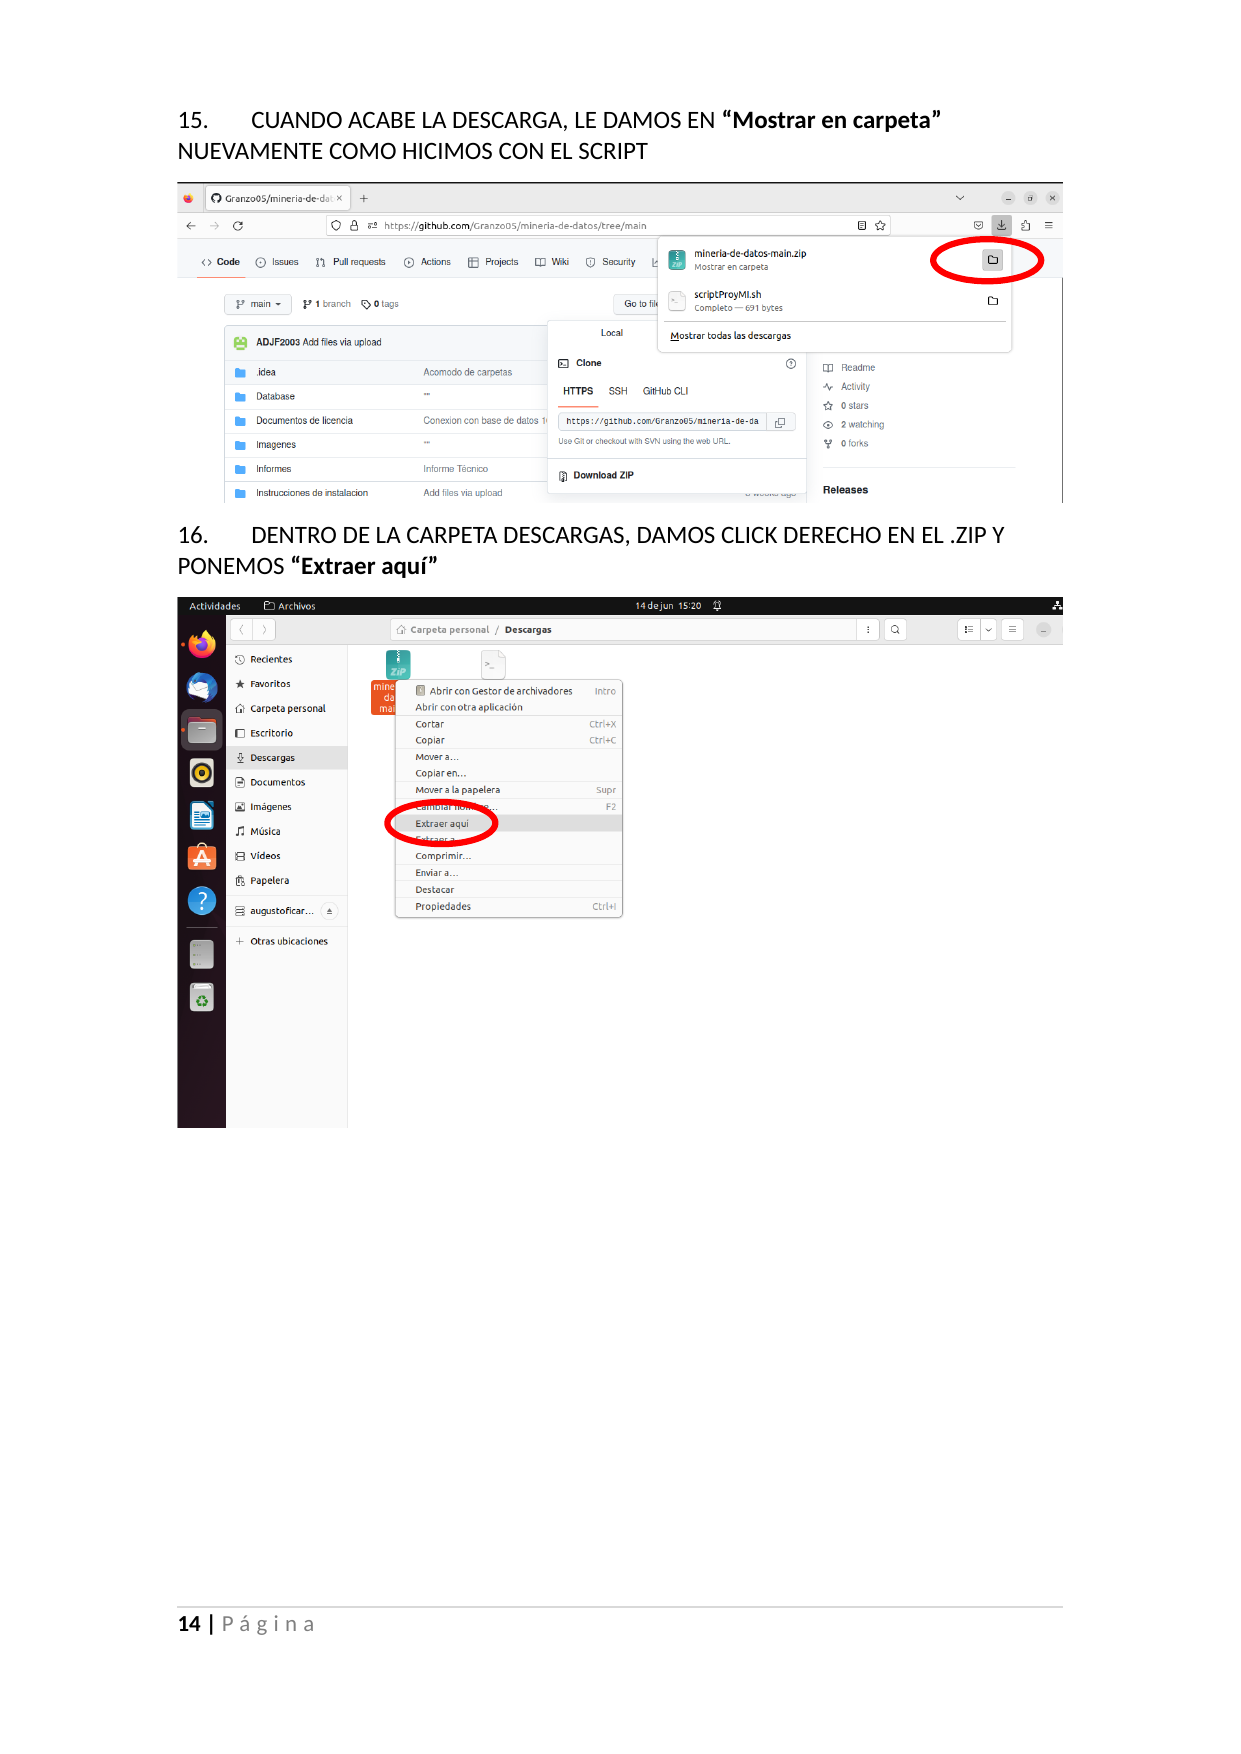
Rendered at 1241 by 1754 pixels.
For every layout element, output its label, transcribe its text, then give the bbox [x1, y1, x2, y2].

list CUANDO ACABE LA DESCARGA, LE DAMOS EN “Mostrar en carpeta” NUEVAMENTE COMO HICIMOS CON EL SCRIPT [177, 104, 1063, 166]
list DENTRO DE LA CARPETA DESCARGAS, DAMOS CLICK DERECHO EN EL .ZIP Y PONEMOS “Extraer aquí” [177, 519, 1063, 580]
